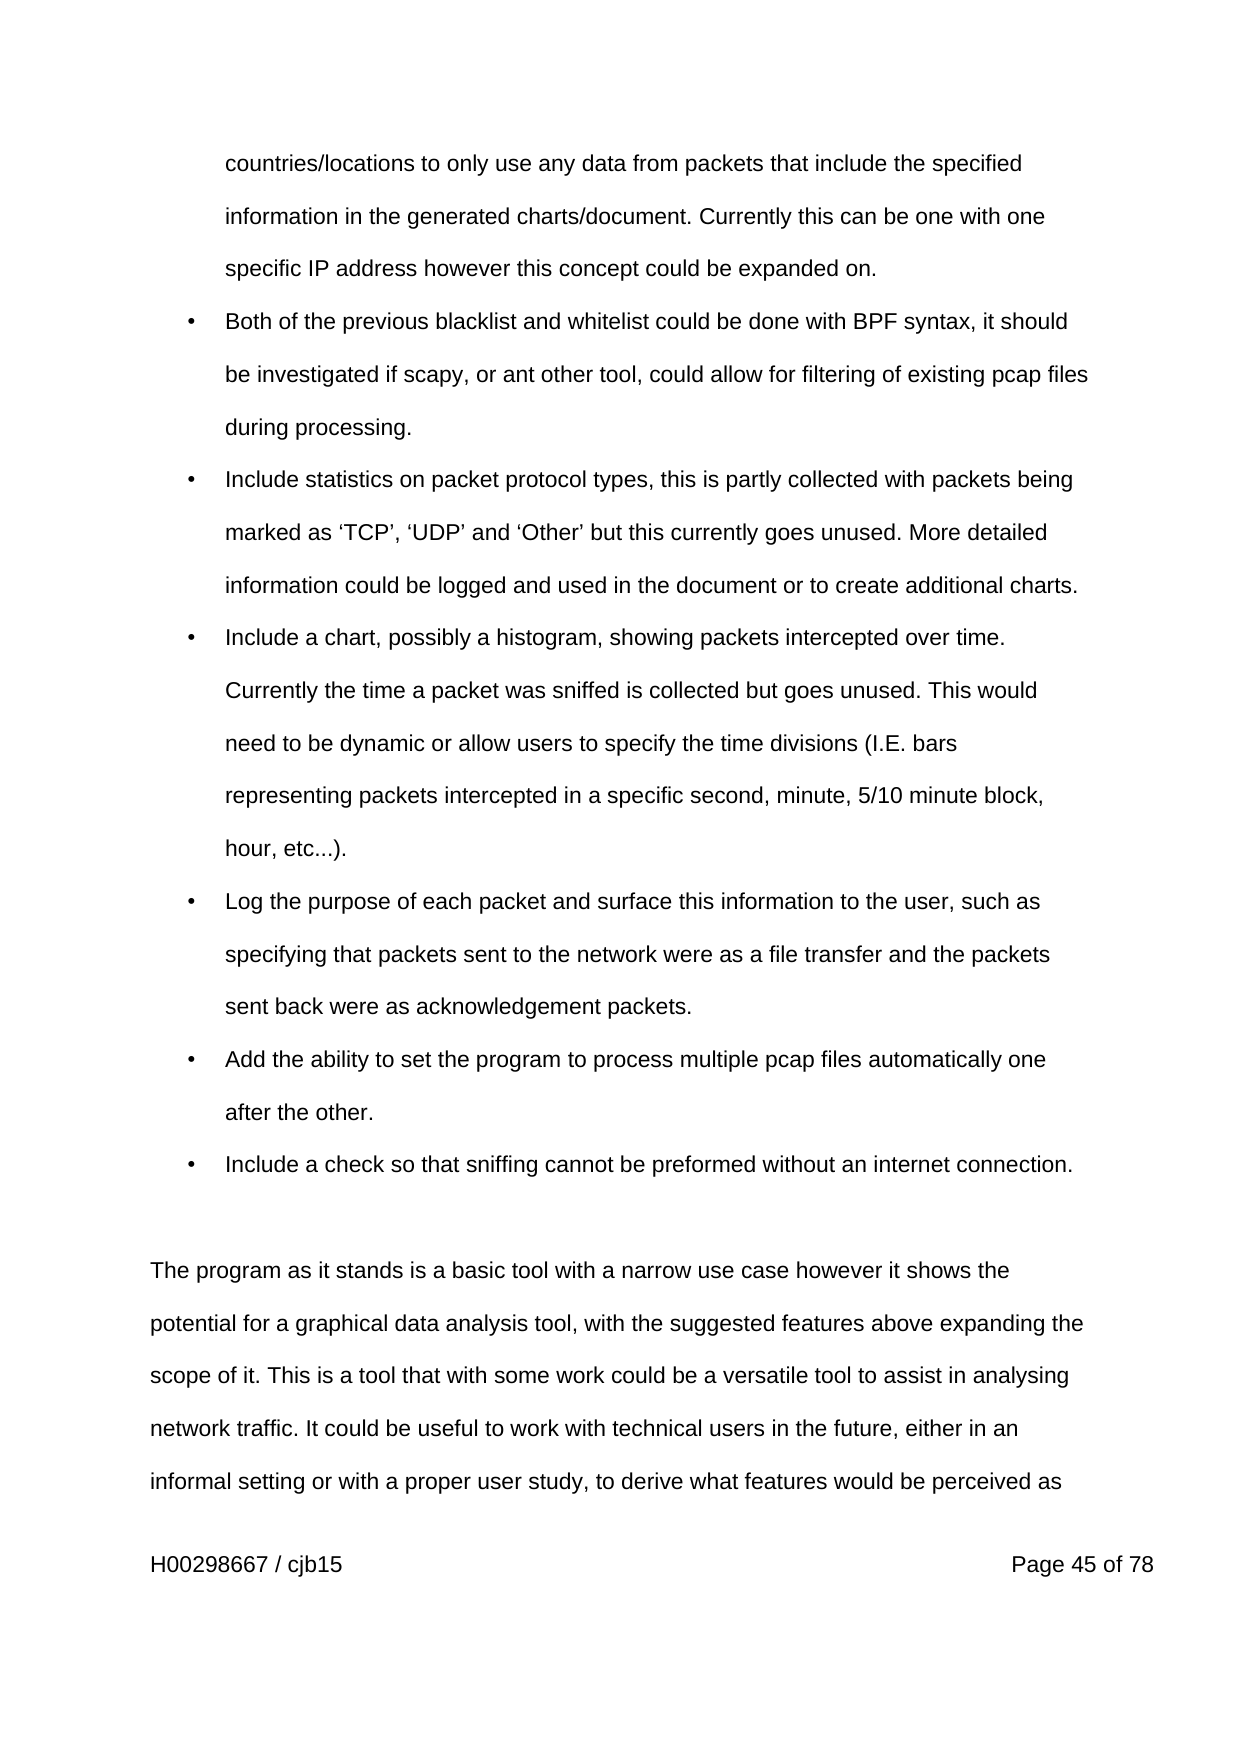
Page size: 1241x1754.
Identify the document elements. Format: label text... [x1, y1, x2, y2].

list Add the ability to set the program to process multiple pcap files automatically one after the other. [187, 1046, 1090, 1125]
list Include a chart, possibly a histogram, showing packets intercepted over time. Currently the time a packet was sniffed is collected but goes unused. This would need to be dynamic or allow users to specify the time divisions (I.E. bars representing packets intercepted in a specific second, minute, 5/10 minute block, hour, etc...). [187, 624, 1090, 862]
list Include statistics on packet protocol types, this is partly collected with packets being marked as ‘TCP’, ‘UDP’ and ‘Other’ but this currently goes unused. More detailed information could be logged and used in the document or to create additional charts. [187, 466, 1090, 598]
list Log the purpose of each packet and surface this information to the user, such as specifying that packets sent to the network were as a file transfer and the packets sent back were as acknowledgement packets. [187, 888, 1090, 1020]
text The program as it stands is a basic tool with a narrow use case however it shows the potential for a graphical data analysis tool, with the suggested features above expanding the scope of it. This is a tool that with some work could be a versatile tool to assist in analysing network traffic. It could be useful to work with technical users in the future, either in an informal setting or with a proper user study, to derive what features would be perceived as [150, 1257, 1090, 1494]
list Include a check so that sniffing cannot be preformed without an internet connection. [187, 1151, 1090, 1178]
list Both of the previous blacklist and whitelist could be done with BPF syntax, it should be investigated if scapy, or ant other tool, could allow for filtering of existing pcap files during processing. [187, 308, 1090, 440]
list countries/locations to only use any data from packets that include the specified information in the generated charts/document. Currently this can be one with one specific IP address however this concept could be expanded on. [187, 150, 1090, 282]
